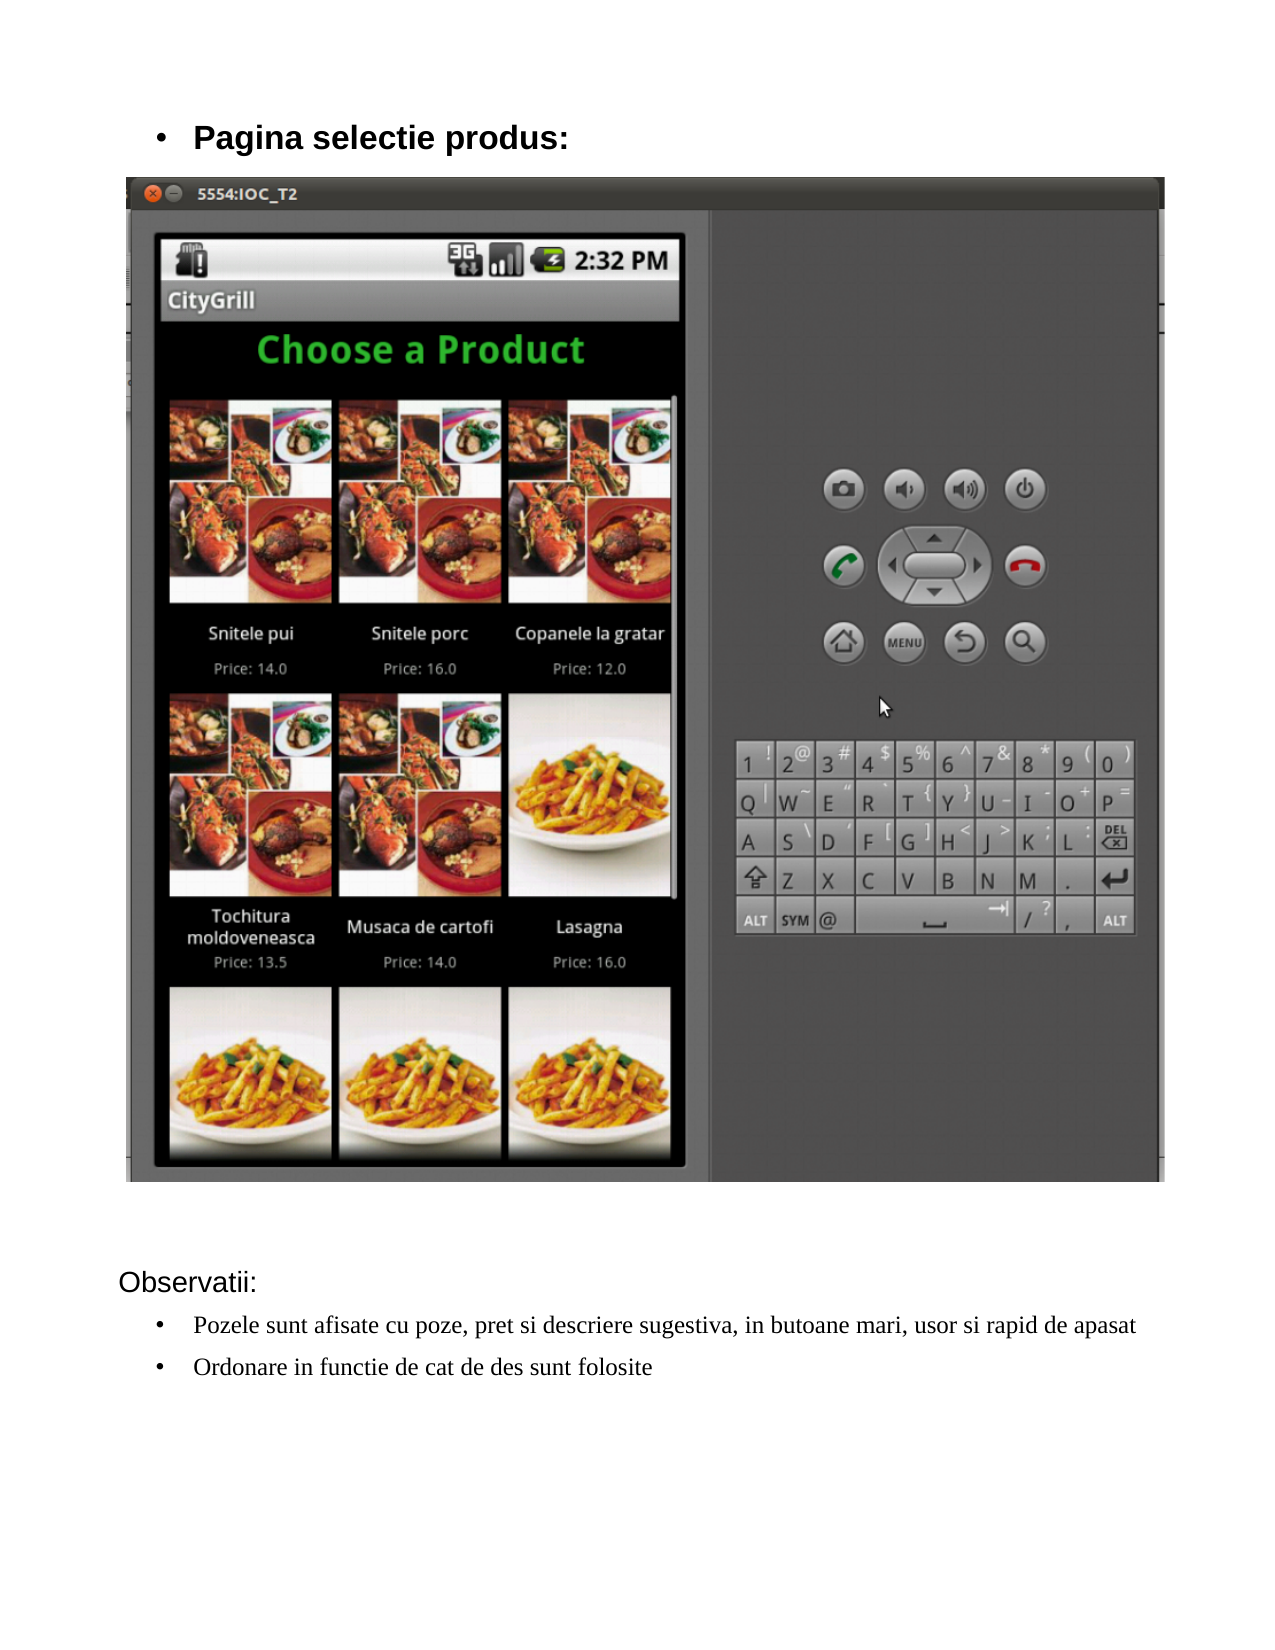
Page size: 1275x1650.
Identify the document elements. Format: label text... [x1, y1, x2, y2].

list Ordonare in functie de cat de des sunt folosite [156, 1352, 1157, 1381]
subtitle Observatii: [118, 1264, 1157, 1298]
picture [126, 177, 1165, 1182]
list Pozele sunt afisate cu poze, pret si descriere sugestiva, in butoane mari, usor si rapid de apasat [156, 1311, 1157, 1339]
subtitle Pagina selectie produs: [156, 118, 1157, 157]
